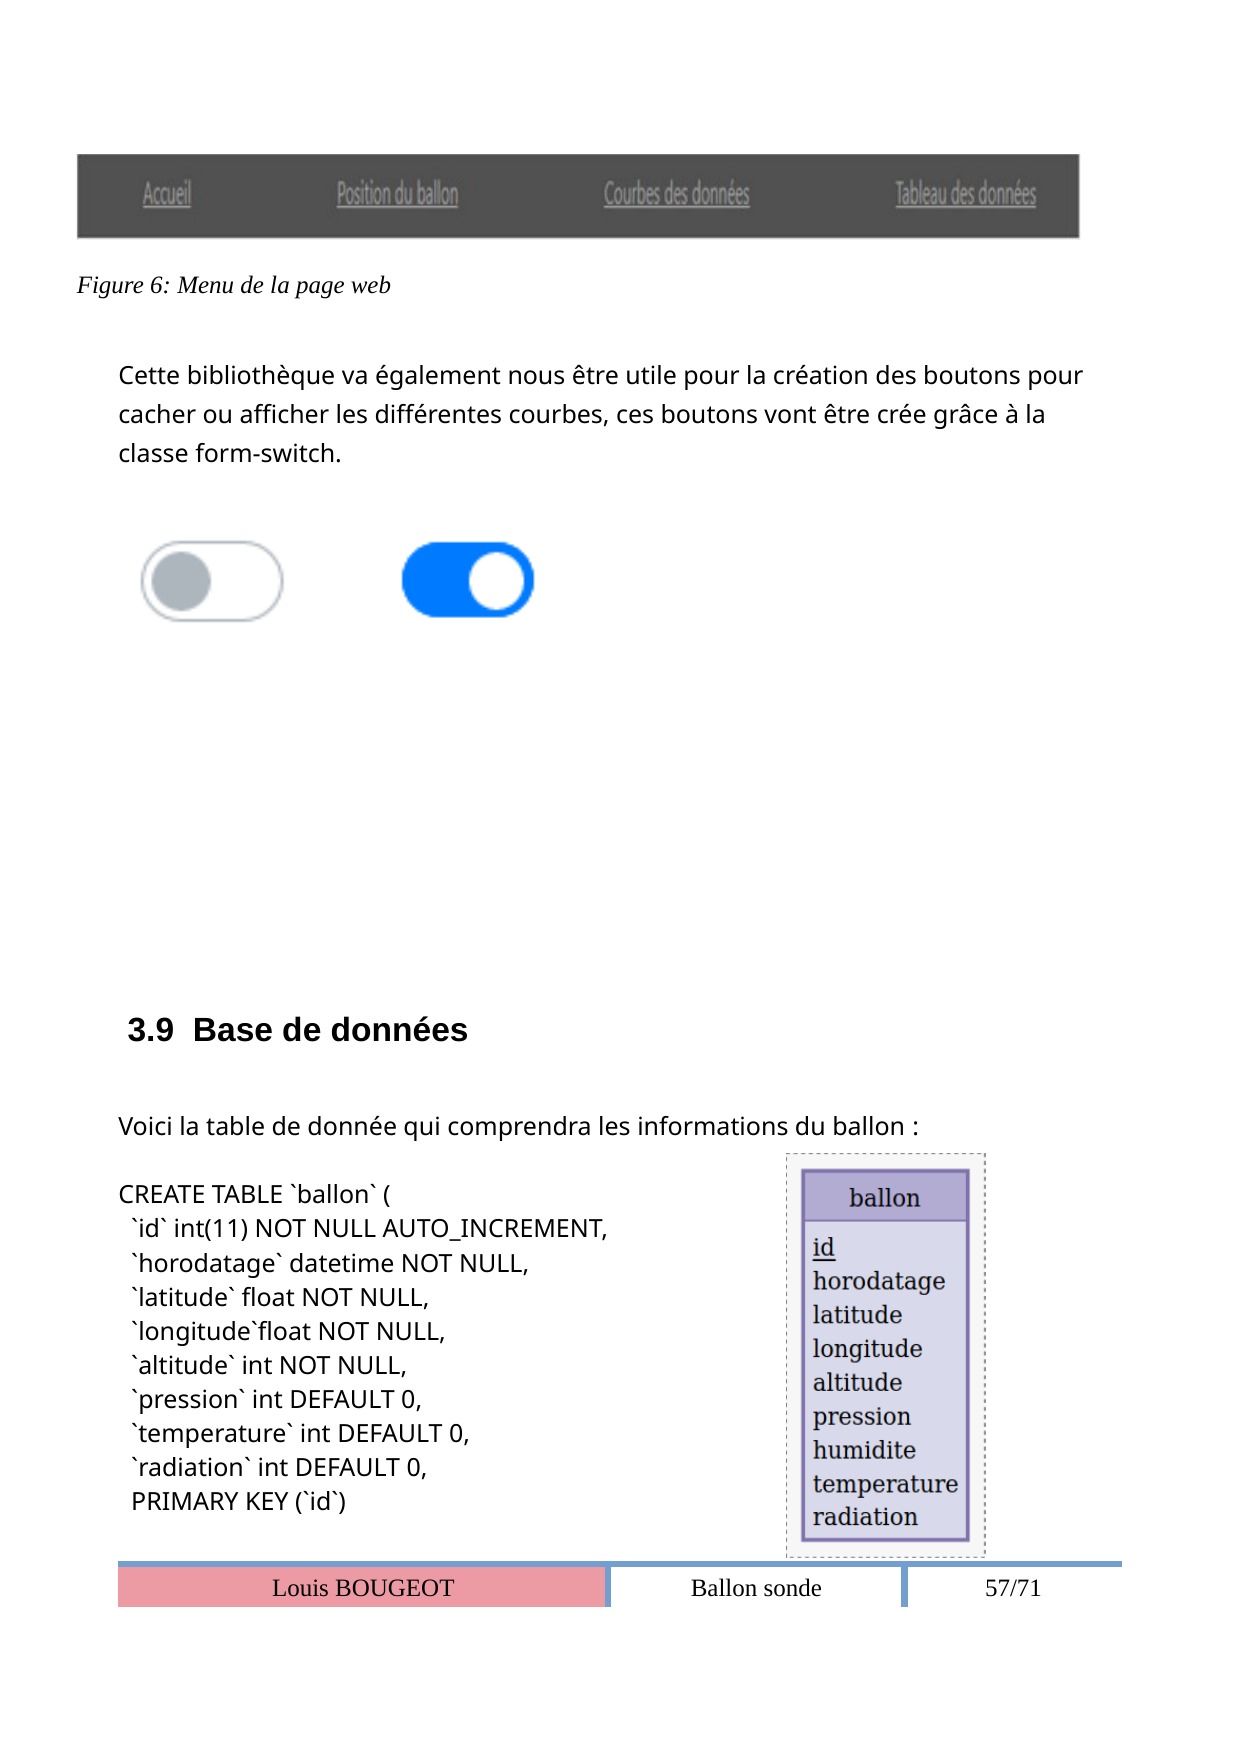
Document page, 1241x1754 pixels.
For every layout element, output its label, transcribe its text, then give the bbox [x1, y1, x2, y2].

text `longitude`float NOT NULL, [118, 1313, 786, 1347]
picture [786, 1152, 987, 1559]
text Figure 6: Menu de la page web [77, 270, 1199, 298]
picture [131, 531, 295, 628]
text CREATE TABLE `ballon` ( [118, 1177, 786, 1211]
picture [76, 154, 1081, 240]
text [987, 1211, 1122, 1245]
text [987, 1381, 1122, 1416]
text Voici la table de donnée qui comprendra les informations du ballon : [118, 1109, 1122, 1143]
text [987, 1416, 1122, 1449]
text [987, 1449, 1122, 1484]
text [987, 1484, 1122, 1518]
text `temperature` int DEFAULT 0, [118, 1416, 786, 1449]
text [987, 1245, 1122, 1279]
text [987, 1177, 1122, 1211]
text `id` int(11) NOT NULL AUTO_INCREMENT, [118, 1211, 786, 1245]
text [987, 1279, 1122, 1313]
text [987, 1313, 1122, 1347]
text Cette bibliothèque va également nous être utile pour la création des boutons pour cacher ou afficher les différentes courbes, ces boutons vont être crée grâce à la classe form-switch. [118, 357, 1122, 470]
text `latitude` float NOT NULL, [118, 1279, 786, 1313]
text `radiation` int DEFAULT 0, [118, 1449, 786, 1484]
text `altitude` int NOT NULL, [118, 1347, 786, 1381]
text `pression` int DEFAULT 0, [118, 1381, 786, 1416]
subtitle Base de données [118, 1010, 1122, 1049]
text `horodatage` datetime NOT NULL, [118, 1245, 786, 1279]
picture [383, 533, 547, 628]
text PRIMARY KEY (`id`) [118, 1484, 786, 1518]
text [987, 1347, 1122, 1381]
